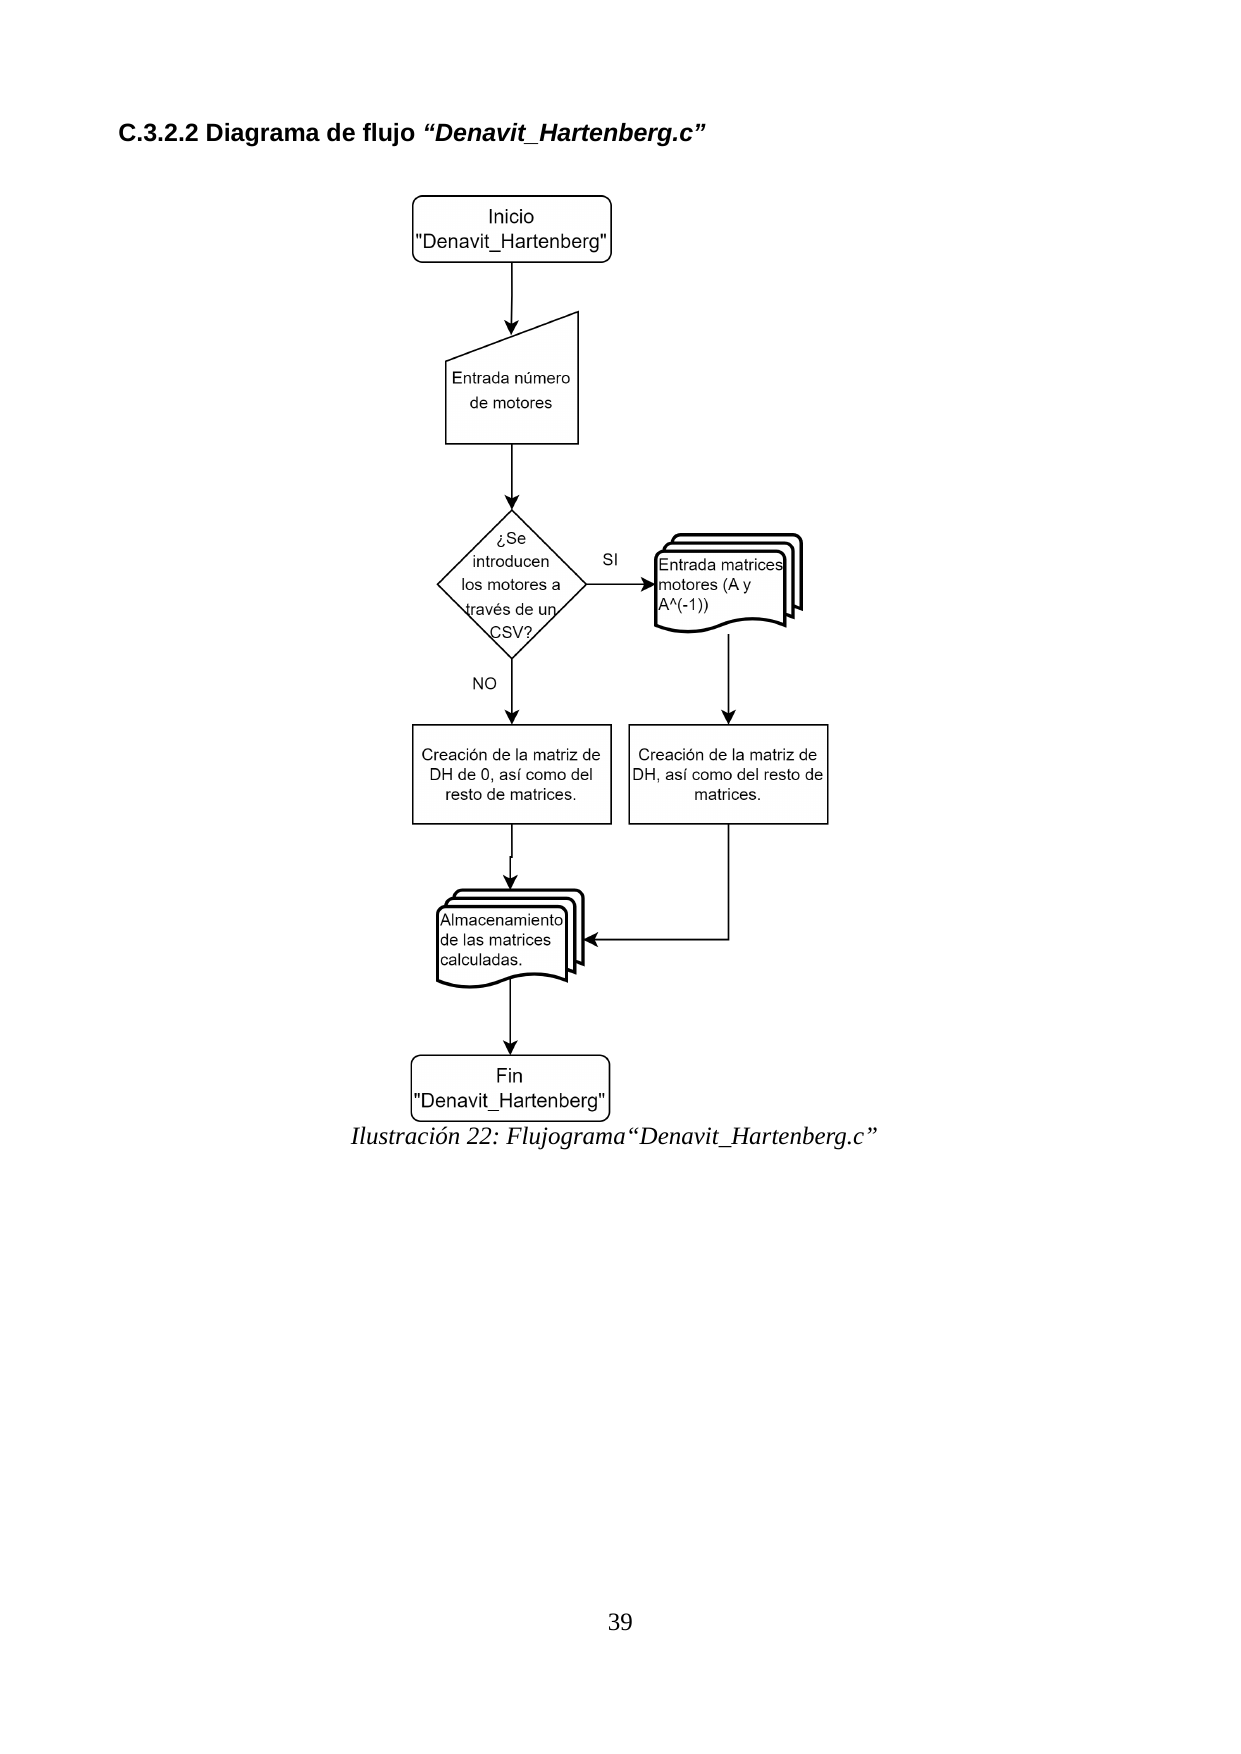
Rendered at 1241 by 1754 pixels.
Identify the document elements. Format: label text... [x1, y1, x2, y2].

text Ilustración 22: Flujograma“Denavit_Hartenberg.c” [351, 208, 890, 1150]
subtitle C.3.2.2 Diagrama de flujo “Denavit_Hartenberg.c” [118, 118, 1122, 147]
